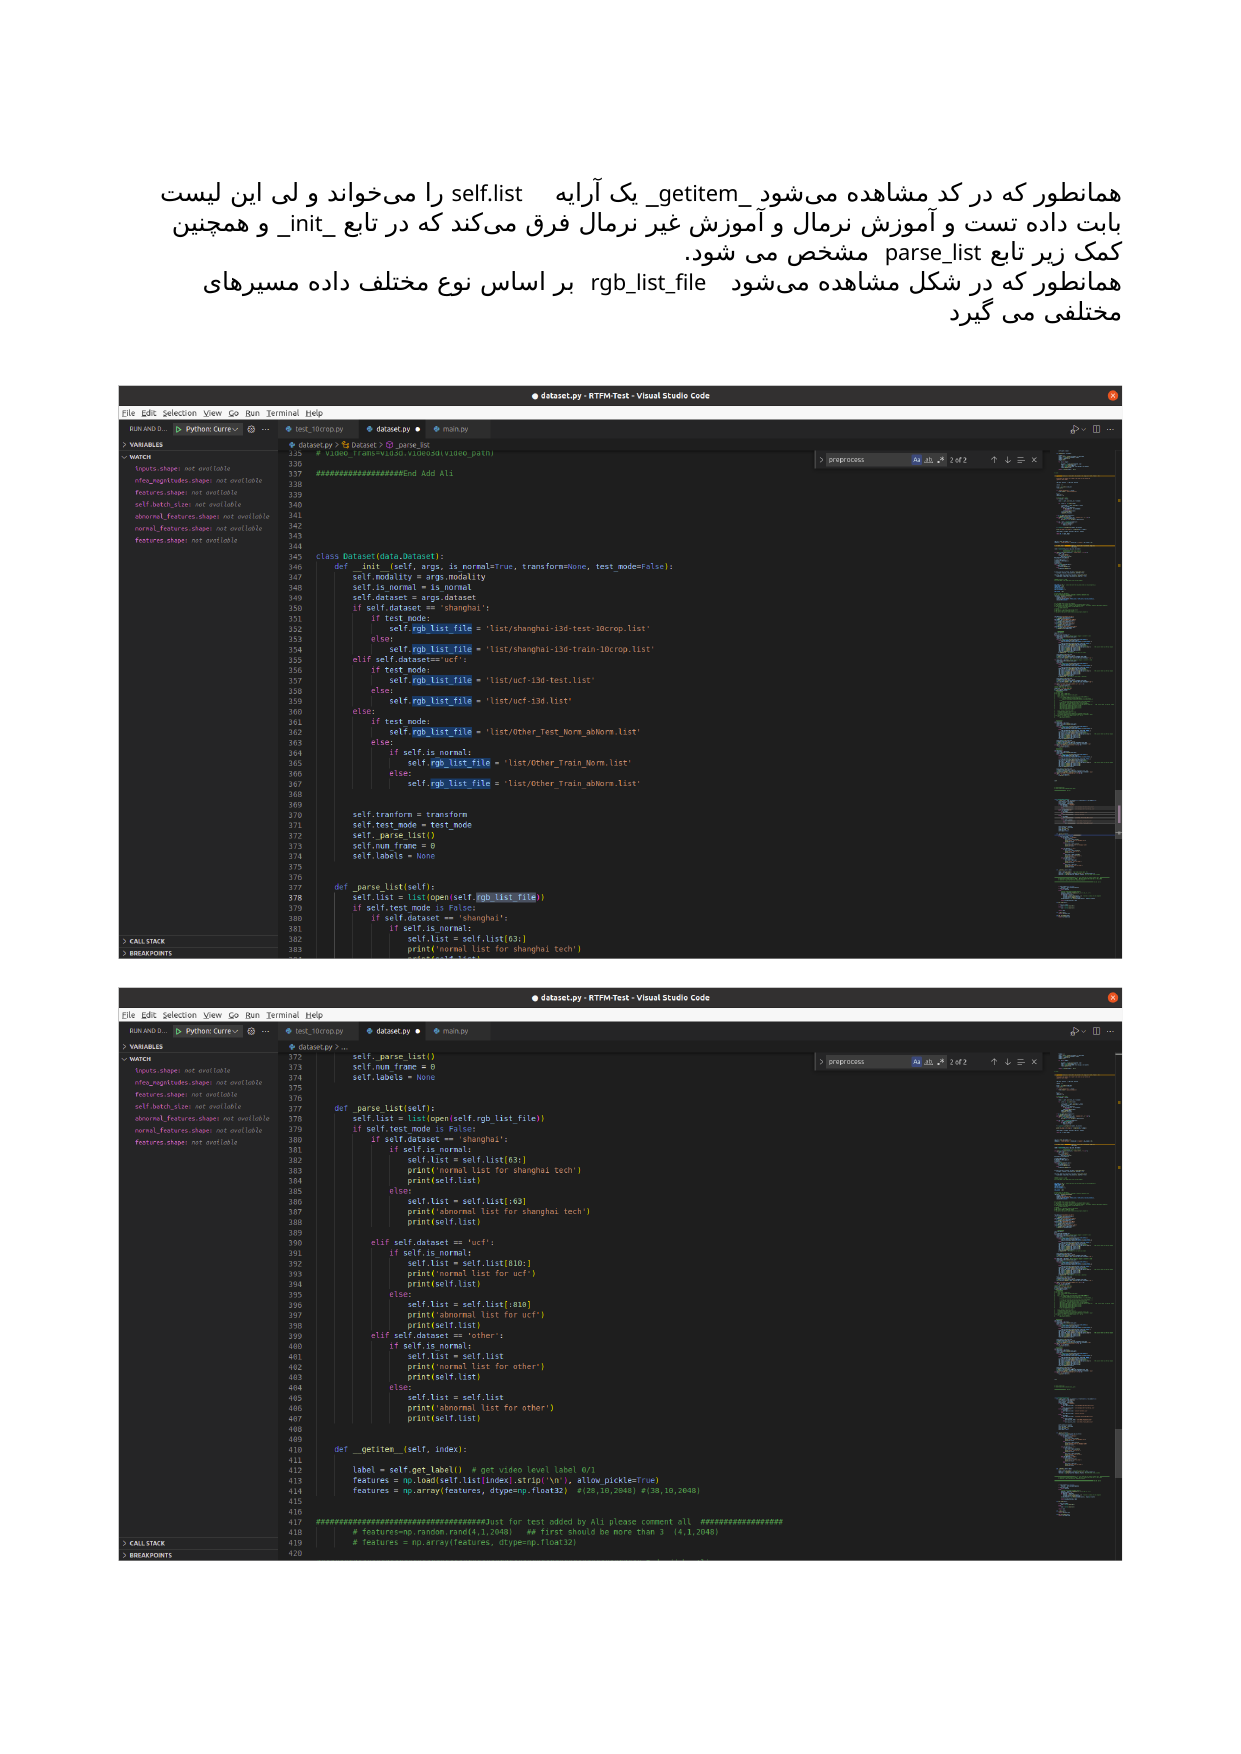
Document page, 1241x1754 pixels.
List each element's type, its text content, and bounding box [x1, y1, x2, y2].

picture [118, 385, 1123, 959]
text همانطور که در کد مشاهده می‌شود _getitem_ یک آرایه self.list را می‌خواند و لی این لیست بابت داده تست و آموزش نرمال و آموزش غیر نرمال فرق می‌کند که در تابع _init_ و همچنین کمک زیر تابع parse_list مشخص می شود. [118, 178, 1122, 267]
picture [118, 987, 1123, 1561]
text همانطور که در شکل مشاهده می‌شود rgb_list_file بر اساس نوع مختلف داده مسیرهای مختلفی می گیرد [118, 267, 1122, 326]
